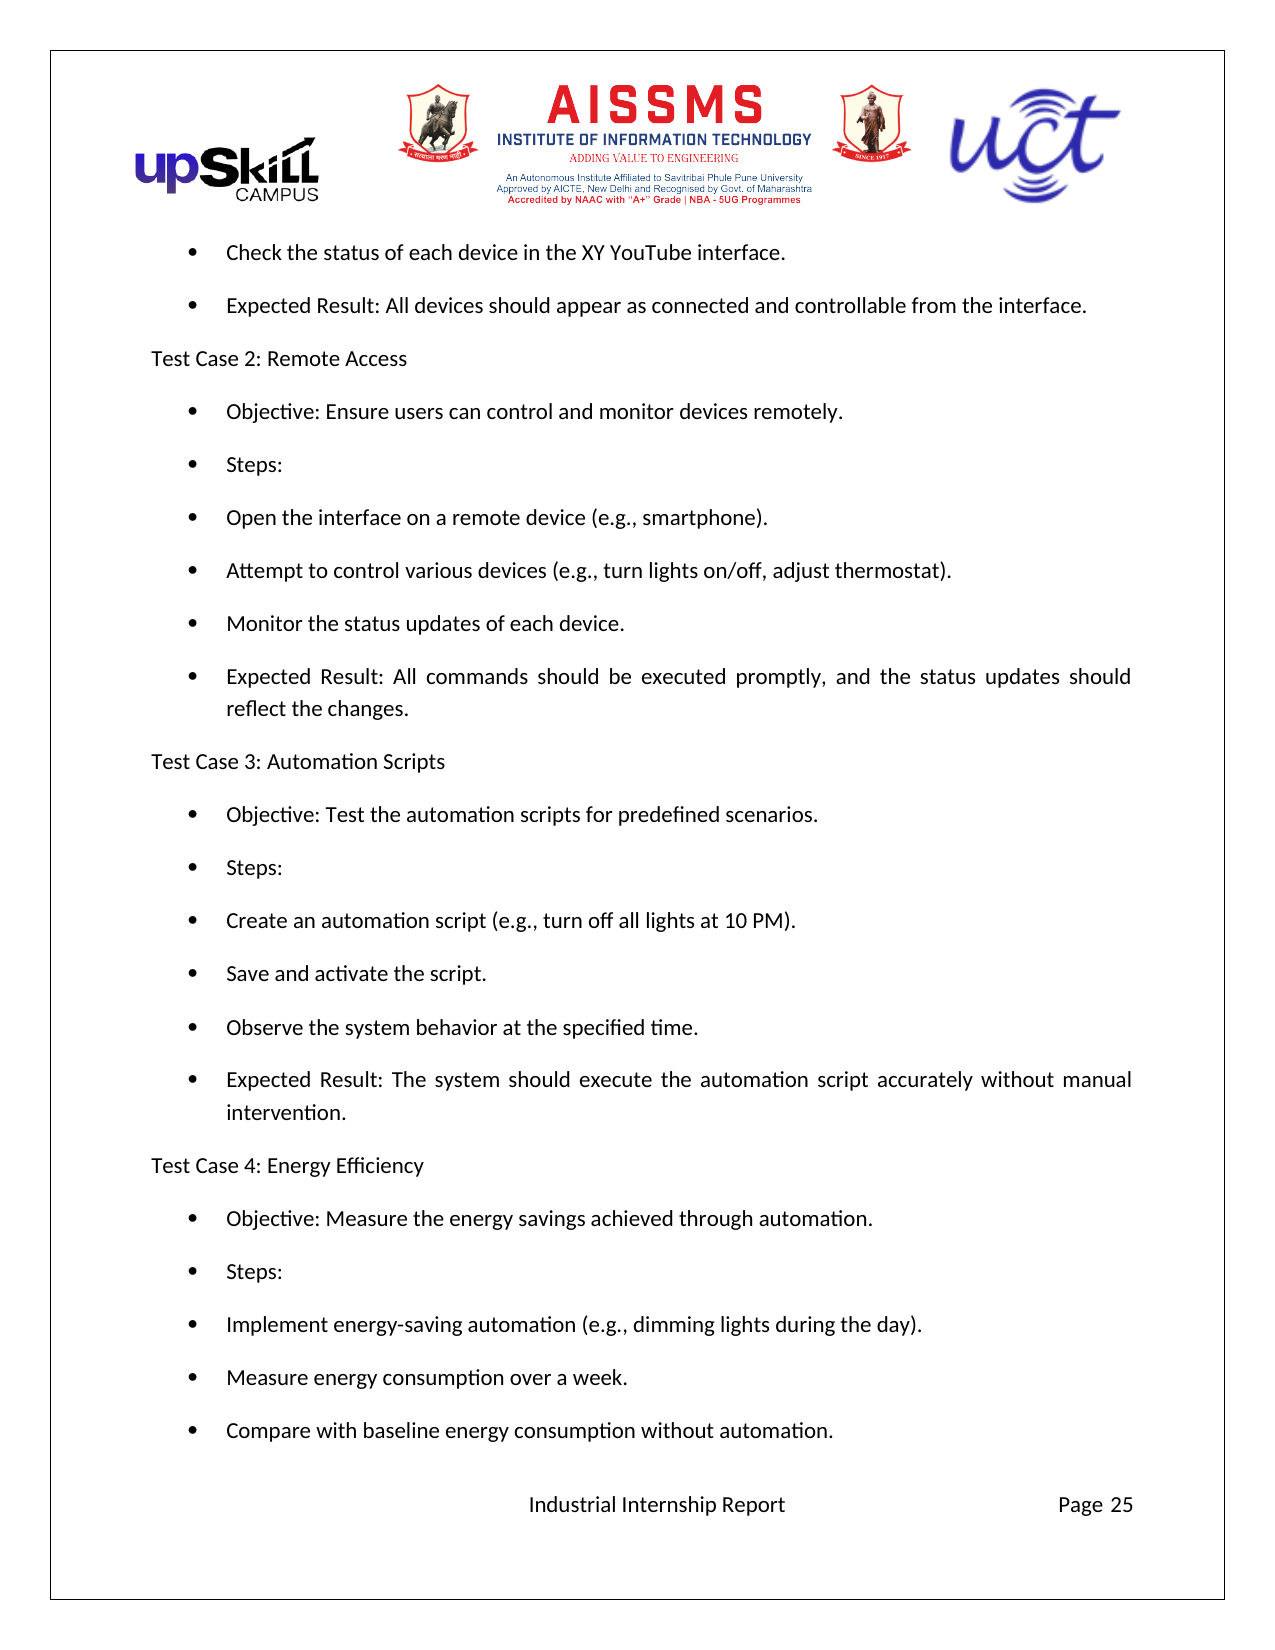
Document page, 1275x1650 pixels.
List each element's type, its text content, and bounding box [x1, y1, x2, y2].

list Expected Result: The system should execute the automation script accurately without manual intervention. [188, 1066, 1133, 1126]
list Compare with baseline energy consumption without automation. [188, 1416, 1133, 1444]
list Save and activate the script. [188, 959, 1133, 988]
list Steps: [188, 853, 1133, 882]
text Test Case 4: Energy Efficiency [151, 1151, 1133, 1179]
list Expected Result: All commands should be executed promptly, and the status updates should reflect the changes. [188, 662, 1133, 722]
list Objective: Test the automation scripts for predefined scenarios. [188, 801, 1133, 828]
list Create an automation script (e.g., turn off all lights at 10 PM). [188, 907, 1133, 934]
list Measure energy consumption over a week. [188, 1363, 1133, 1391]
list Open the interface on a remote device (e.g., smartphone). [188, 503, 1133, 531]
list Check the status of each device in the XY YouTube interface. [188, 238, 1133, 266]
list Expected Result: All devices should appear as connected and controllable from the interface. [188, 291, 1133, 319]
list Objective: Ensure users can control and monitor devices remotely. [188, 397, 1133, 425]
picture [391, 79, 915, 205]
list Monitor the status updates of each device. [188, 609, 1133, 637]
list Implement energy-saving automation (e.g., dimming lights during the day). [188, 1310, 1133, 1338]
list Attempt to control various devices (e.g., turn lights on/off, adjust thermostat). [188, 556, 1133, 584]
list Steps: [188, 450, 1133, 478]
text Test Case 3: Automation Scripts [151, 747, 1133, 776]
list Steps: [188, 1257, 1133, 1285]
list Observe the system behavior at the specified time. [188, 1013, 1133, 1041]
list Objective: Measure the energy savings achieved through automation. [188, 1204, 1133, 1232]
picture [947, 79, 1127, 205]
picture [104, 124, 350, 205]
text Test Case 2: Remote Access [151, 344, 1133, 372]
